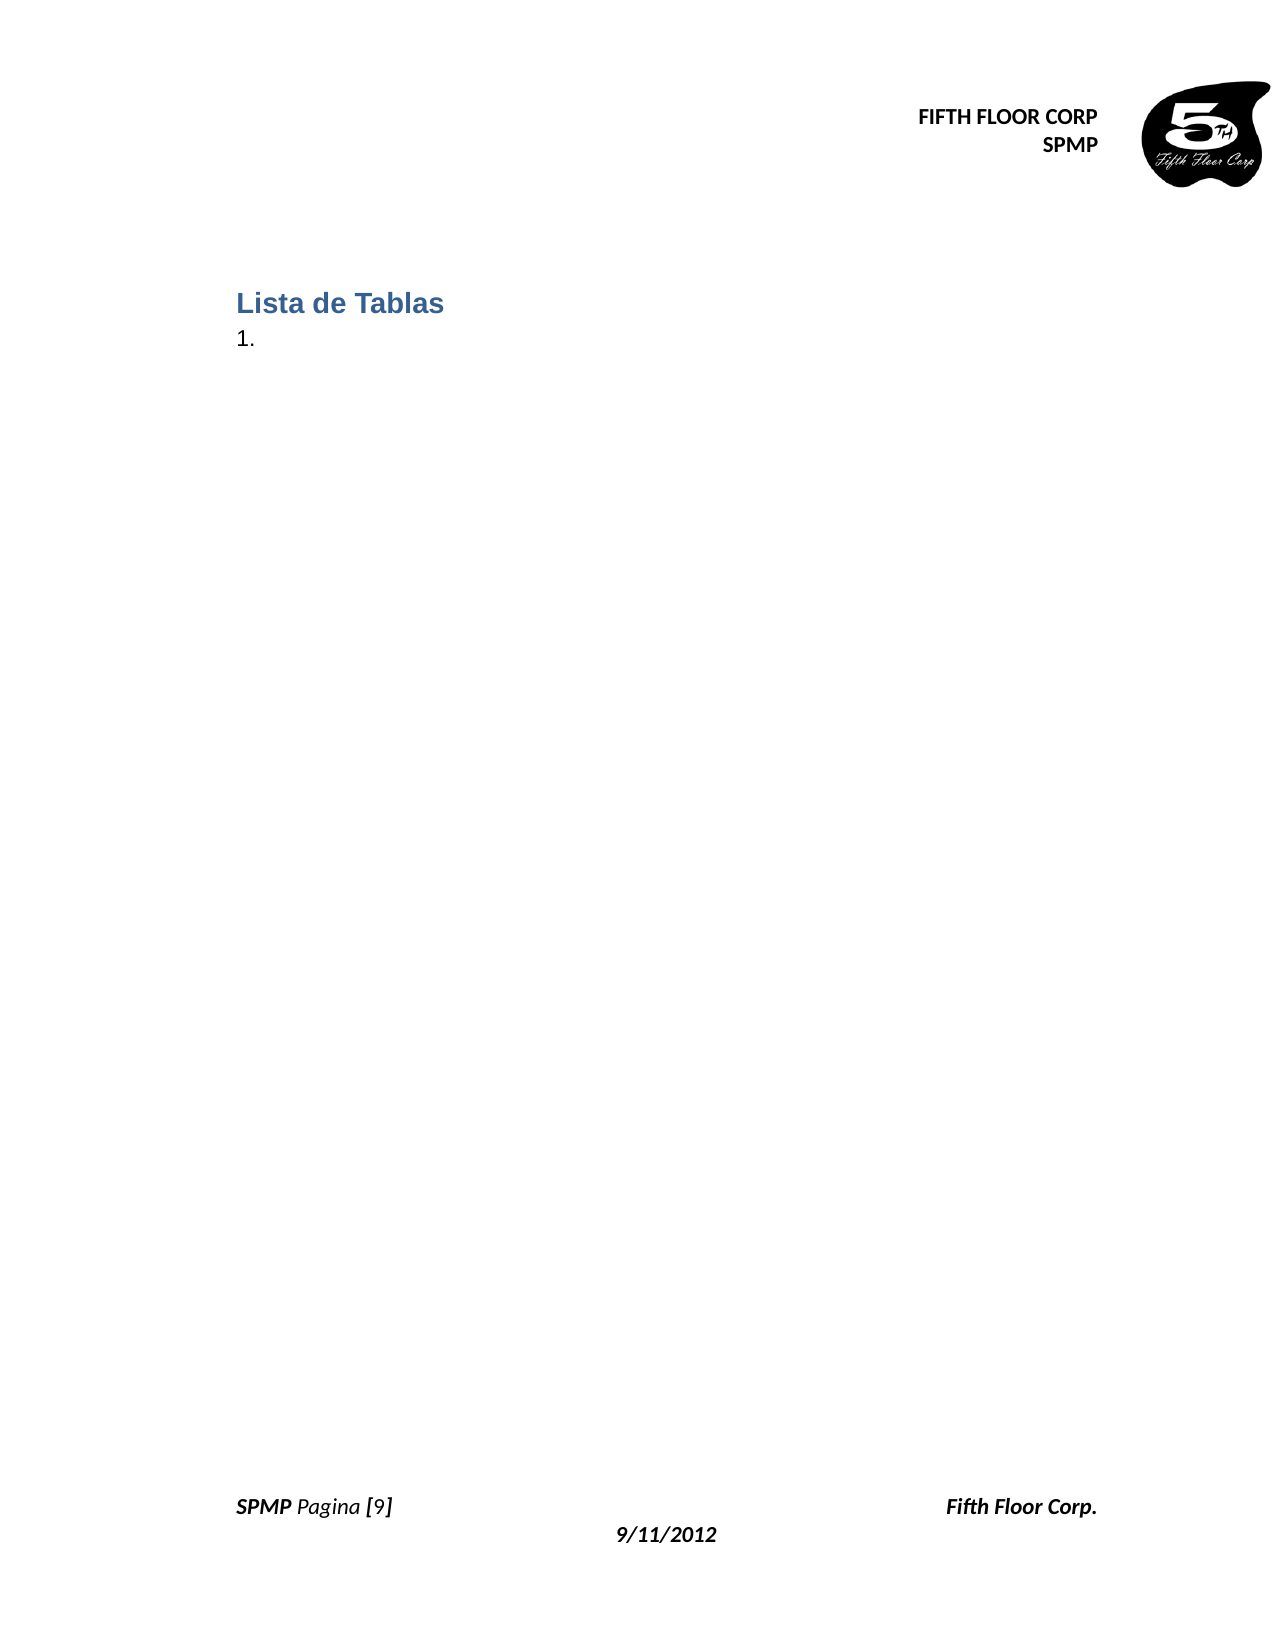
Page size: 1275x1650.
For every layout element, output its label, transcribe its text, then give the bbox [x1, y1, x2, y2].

picture [1135, 73, 1275, 196]
text 1. [236, 325, 1098, 351]
subtitle Lista de Tablas [236, 286, 1098, 320]
